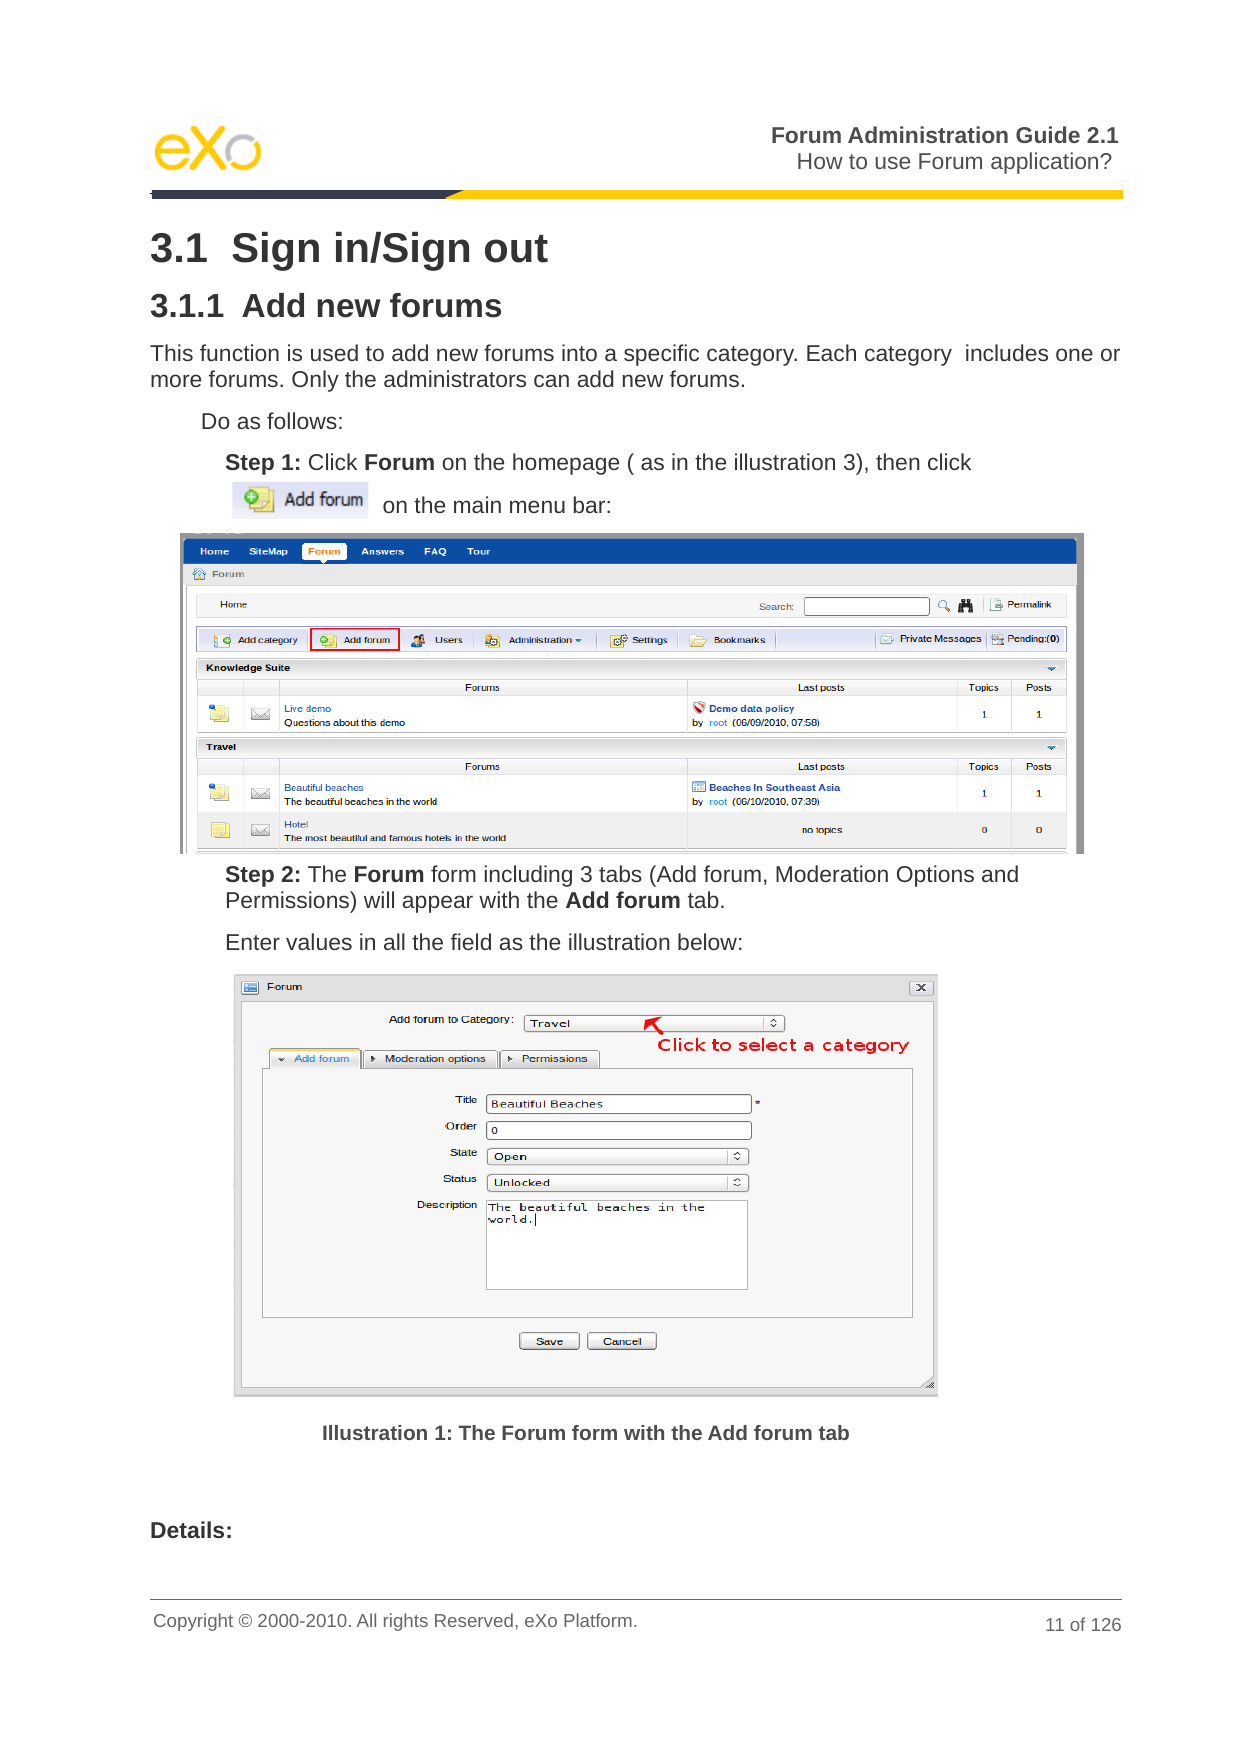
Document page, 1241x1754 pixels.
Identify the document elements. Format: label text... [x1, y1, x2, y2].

list Enter values in all the field as the illustration below: [187, 929, 1122, 955]
text Do as follows: [150, 408, 1122, 434]
subtitle Sign in/Sign out [150, 223, 1122, 271]
picture [232, 482, 369, 519]
text This function is used to add new forums into a specific category. Each category includes one or more forums. Only the administrators can add new forums. [150, 340, 1122, 393]
picture [233, 974, 938, 1397]
text Illustration 2: The Forum form with the Add forum tab [219, 1037, 953, 1444]
list Step 1: Click Forum on the homepage ( as in the illustration 3), then click on the main menu bar: [187, 449, 1122, 526]
picture [155, 125, 262, 171]
picture [151, 190, 1124, 199]
text Details: [150, 1517, 1122, 1544]
list Step 2: The Forum form including 3 tabs (Add forum, Moderation Options and Permissions) will appear with the Add forum tab. [187, 541, 1122, 914]
picture [180, 533, 1085, 854]
subtitle Add new forums [150, 286, 1122, 325]
